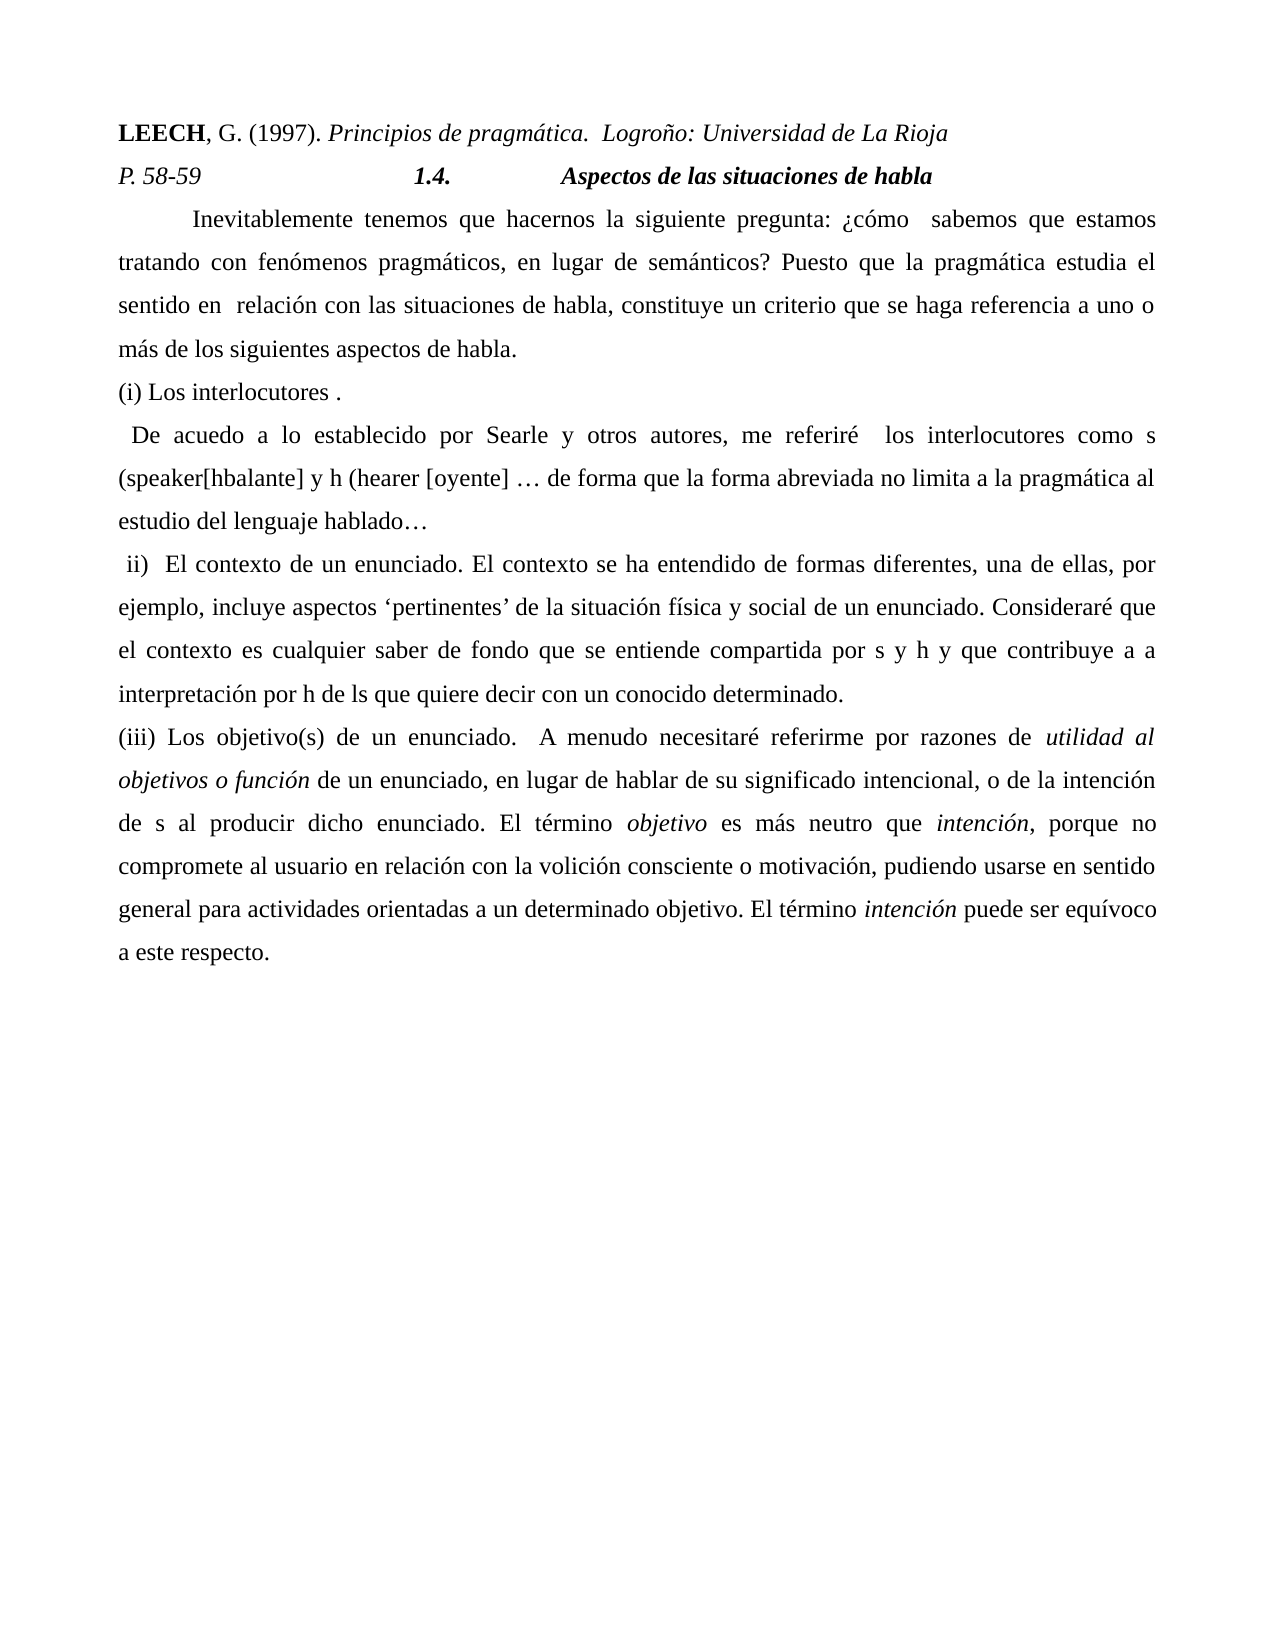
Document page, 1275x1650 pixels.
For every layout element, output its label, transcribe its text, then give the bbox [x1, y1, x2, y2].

text P. 58-59 1.4. Aspectos de las situaciones de habla [118, 161, 1157, 190]
text (i) Los interlocutores . [118, 377, 1157, 406]
text LEECH, G. (1997). Principios de pragmática. Logroño: Universidad de La Rioja [118, 118, 1157, 147]
text (iii) Los objetivo(s) de un enunciado. A menudo necesitaré referirme por razones de utilidad al objetivos o función de un enunciado, en lugar de hablar de su significado intencional, o de la intención de s al producir dicho enunciado. El término objetivo es más neutro que intención, porque no compromete al usuario en relación con la volición consciente o motivación, pudiendo usarse en sentido general para actividades orientadas a un determinado objetivo. El término intención puede ser equívoco a este respecto. [118, 722, 1157, 966]
text De acuedo a lo establecido por Searle y otros autores, me referiré los interlocutores como s (speaker[hbalante] y h (hearer [oyente] … de forma que la forma abreviada no limita a la pragmática al estudio del lenguaje hablado… [118, 420, 1157, 535]
text ii) El contexto de un enunciado. El contexto se ha entendido de formas diferentes, una de ellas, por ejemplo, incluye aspectos ‘pertinentes’ de la situación física y social de un enunciado. Consideraré que el contexto es cualquier saber de fondo que se entiende compartida por s y h y que contribuye a a interpretación por h de ls que quiere decir con un conocido determinado. [118, 549, 1157, 707]
text Inevitablemente tenemos que hacernos la siguiente pregunta: ¿cómo sabemos que estamos tratando con fenómenos pragmáticos, en lugar de semánticos? Puesto que la pragmática estudia el sentido en relación con las situaciones de habla, constituye un criterio que se haga referencia a uno o más de los siguientes aspectos de habla. [118, 204, 1157, 362]
